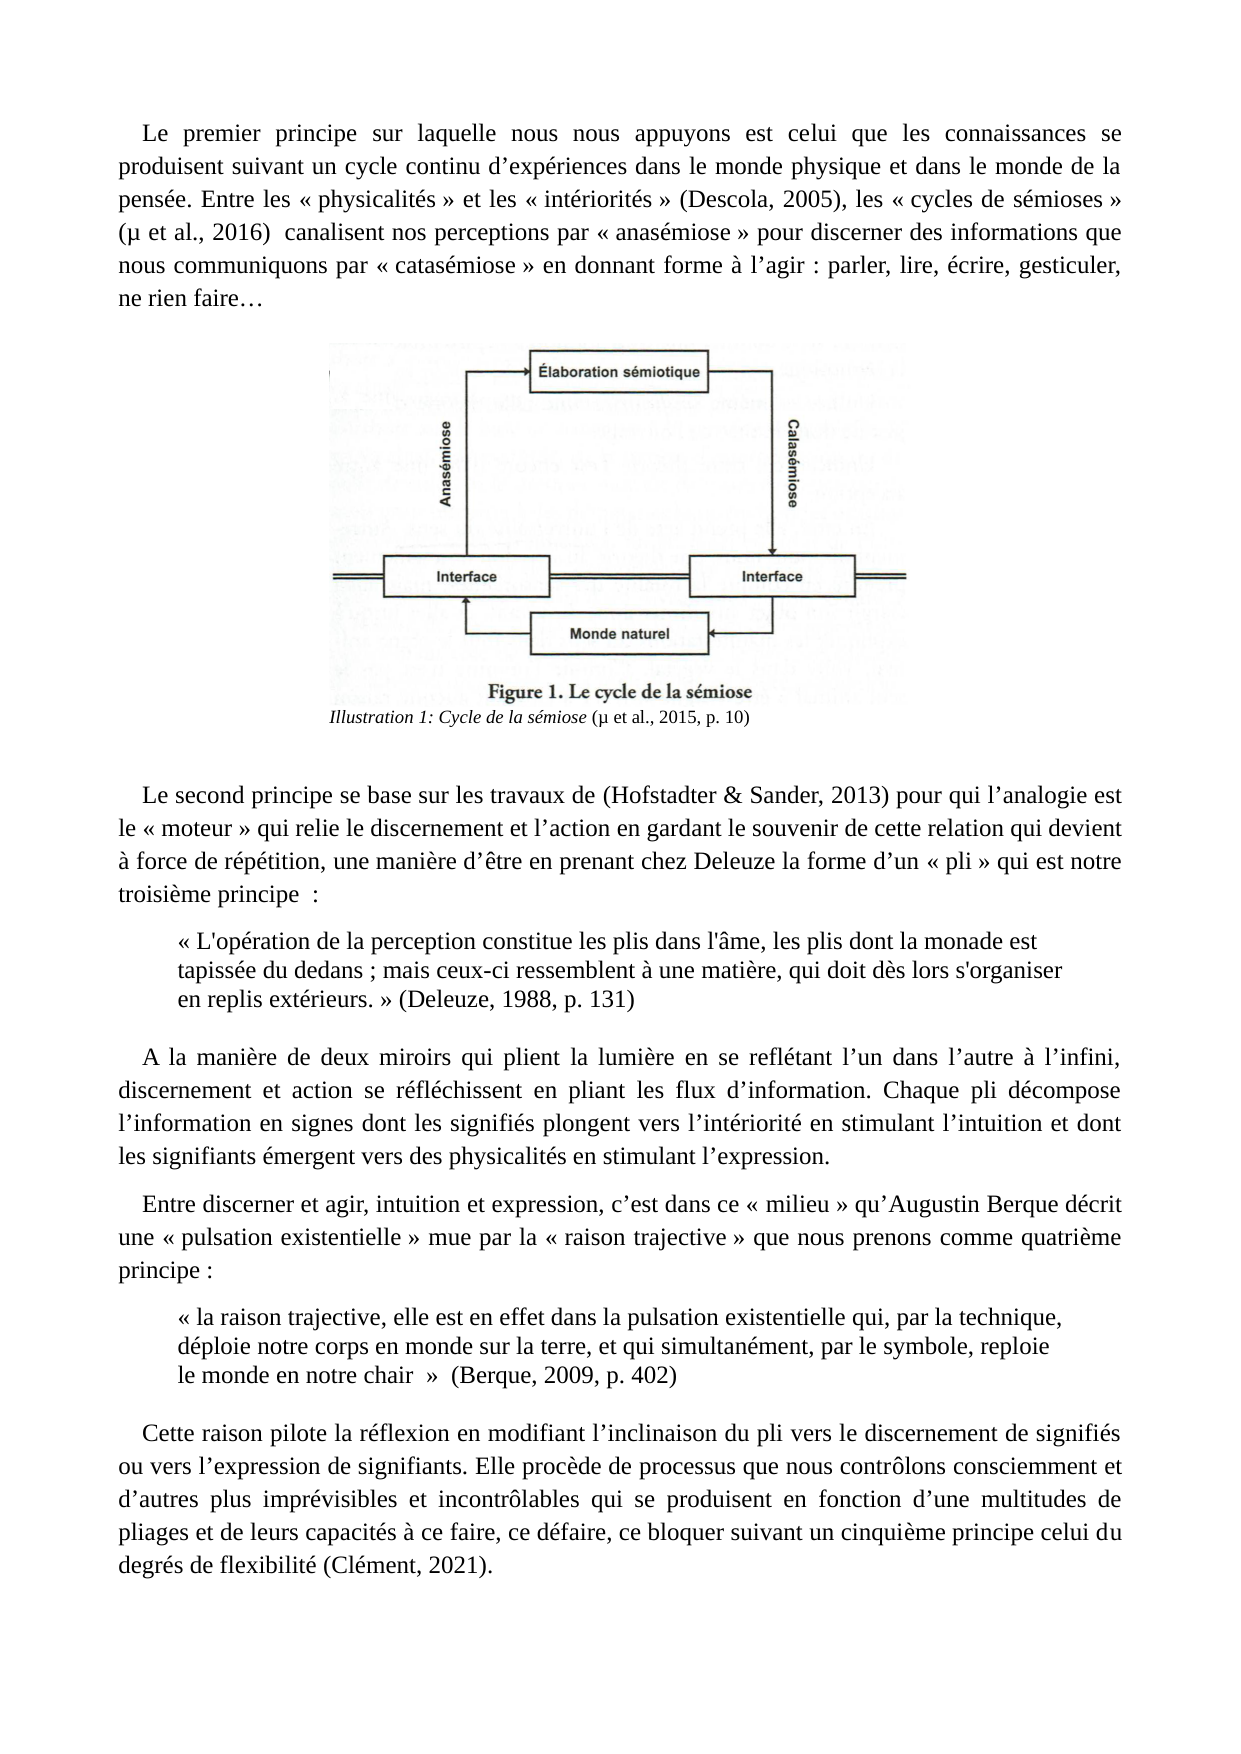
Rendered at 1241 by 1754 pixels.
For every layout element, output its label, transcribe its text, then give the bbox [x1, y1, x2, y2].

text Le premier principe sur laquelle nous nous appuyons est celui que les connaissances se produisent suivant un cycle continu d’expériences dans le monde physique et dans le monde de la pensée. Entre les « physicalités » et les « intériorités » (Descola, 2005), les « cycles de sémioses » (µ et al., 2016) canalisent nos perceptions par « anasémiose » pour discerner des informations que nous communiquons par « catasémiose » en donnant forme à l’agir : parler, lire, écrire, gesticuler, ne rien faire… [118, 118, 1122, 312]
text Le second principe se base sur les travaux de (Hofstadter & Sander, 2013) pour qui l’analogie est le « moteur » qui relie le discernement et l’action en gardant le souvenir de cette relation qui devient à force de répétition, une manière d’être en prenant chez Deleuze la forme d’un « pli » qui est notre troisième principe : [118, 780, 1122, 907]
text Entre discerner et agir, intuition et expression, c’est dans ce « milieu » qu’Augustin Berque décrit une « pulsation existentielle » mue par la « raison trajective » que nous prenons comme quatrième principe : [118, 1189, 1122, 1283]
text Illustration 1: Cycle de la sémiose (µ et al., 2015, p. 10) [329, 707, 911, 728]
picture [329, 343, 912, 707]
text « la raison trajective, elle est en effet dans la pulsation existentielle qui, par la technique, déploie notre corps en monde sur la terre, et qui simultanément, par le symbole, reploie le monde en notre chair » (Berque, 2009, p. 402) [177, 1302, 1063, 1389]
text « L'opération de la perception constitue les plis dans l'âme, les plis dont la monade est tapissée du dedans ; mais ceux-ci ressemblent à une matière, qui doit dès lors s'organiser en replis extérieurs. » (Deleuze, 1988, p. 131) [177, 926, 1063, 1013]
text Cette raison pilote la réflexion en modifiant l’inclinaison du pli vers le discernement de signifiés ou vers l’expression de signifiants. Elle procède de processus que nous contrôlons consciemment et d’autres plus imprévisibles et incontrôlables qui se produisent en fonction d’une multitudes de pliages et de leurs capacités à ce faire, ce défaire, ce bloquer suivant un cinquième principe celui du degrés de flexibilité (Clément, 2021). [118, 1418, 1122, 1579]
text A la manière de deux miroirs qui plient la lumière en se reflétant l’un dans l’autre à l’infini, discernement et action se réfléchissent en pliant les flux d’information. Chaque pli décompose l’information en signes dont les signifiés plongent vers l’intériorité en stimulant l’intuition et dont les signifiants émergent vers des physicalités en stimulant l’expression. [118, 1042, 1122, 1170]
